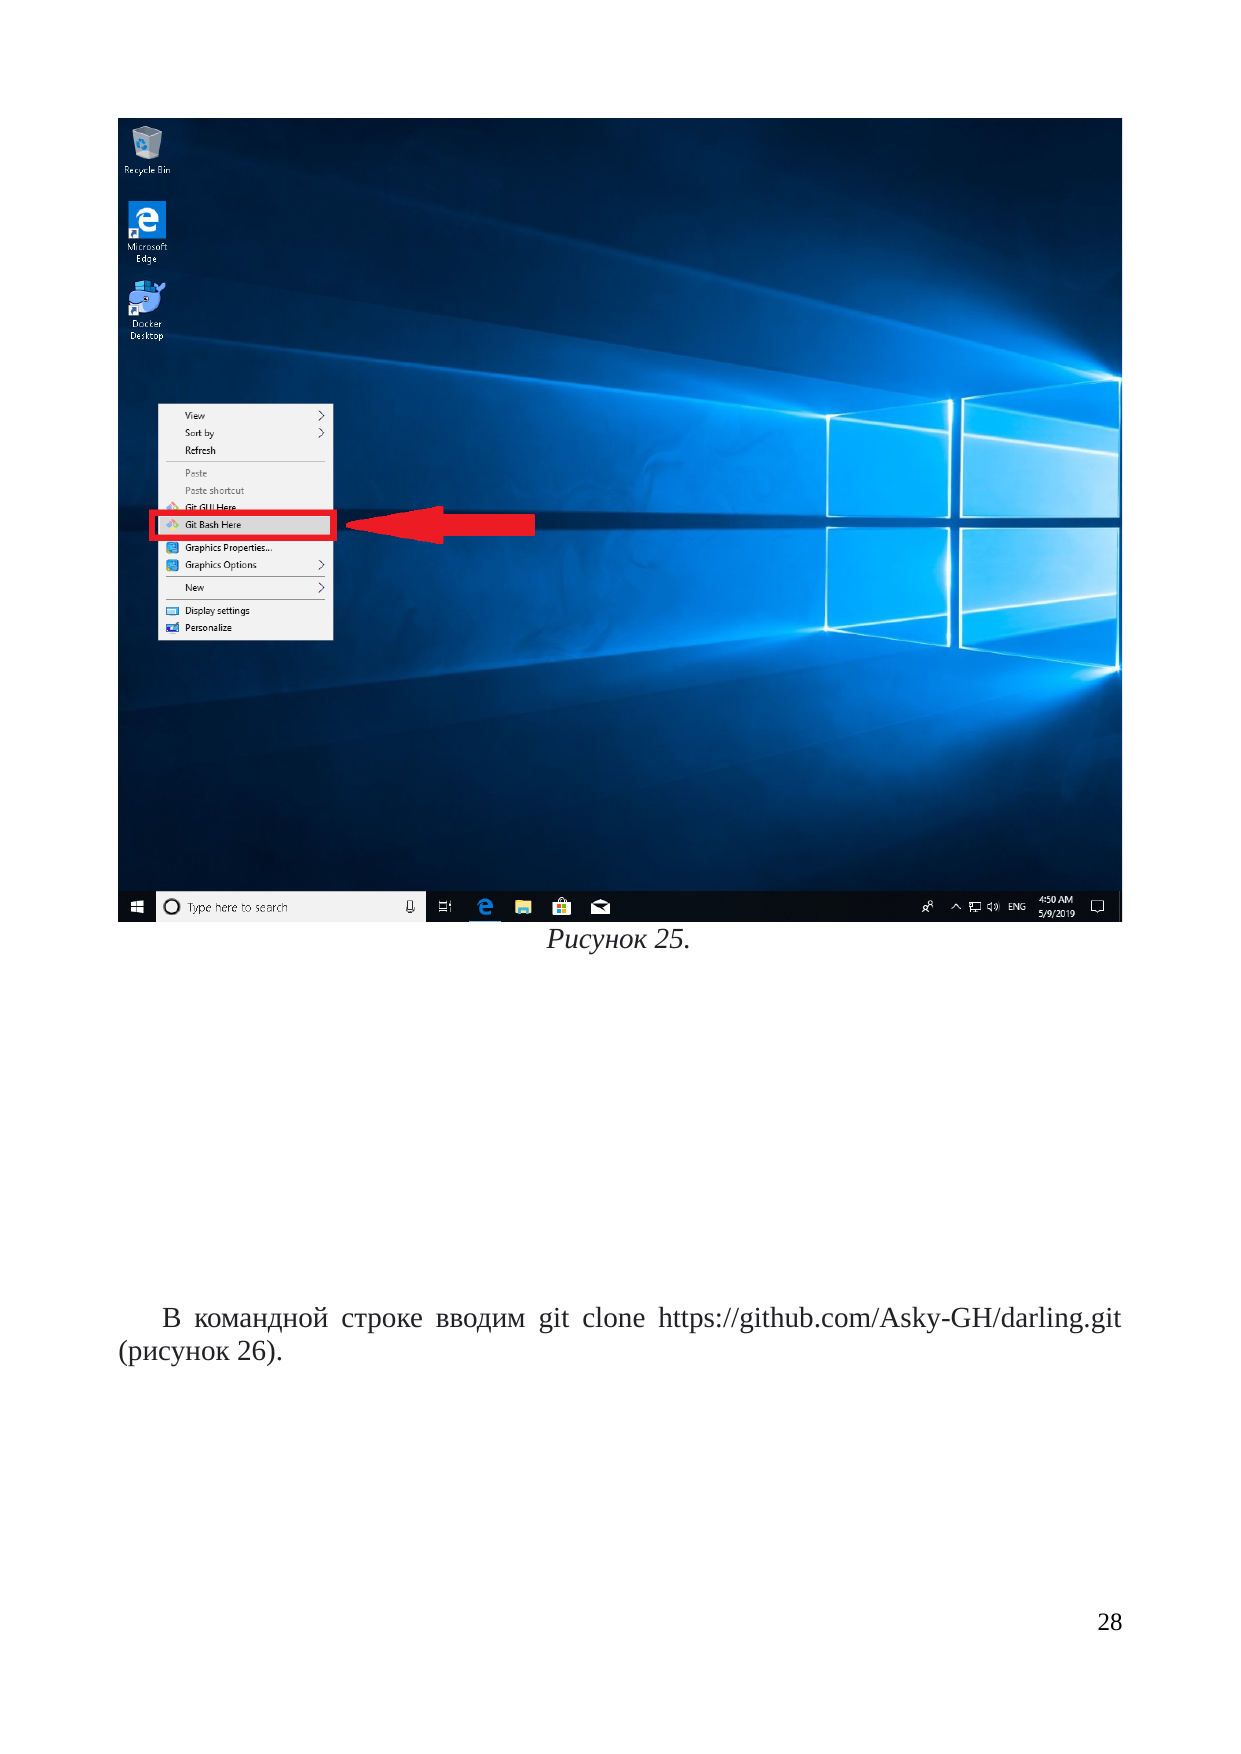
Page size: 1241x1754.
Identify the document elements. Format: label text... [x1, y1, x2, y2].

text Рисунок 25. [118, 922, 1122, 955]
picture [118, 118, 1123, 922]
text В командной строке вводим git clone https://github.com/Asky-GH/darling.git (рисунок 26). [118, 1300, 1122, 1367]
